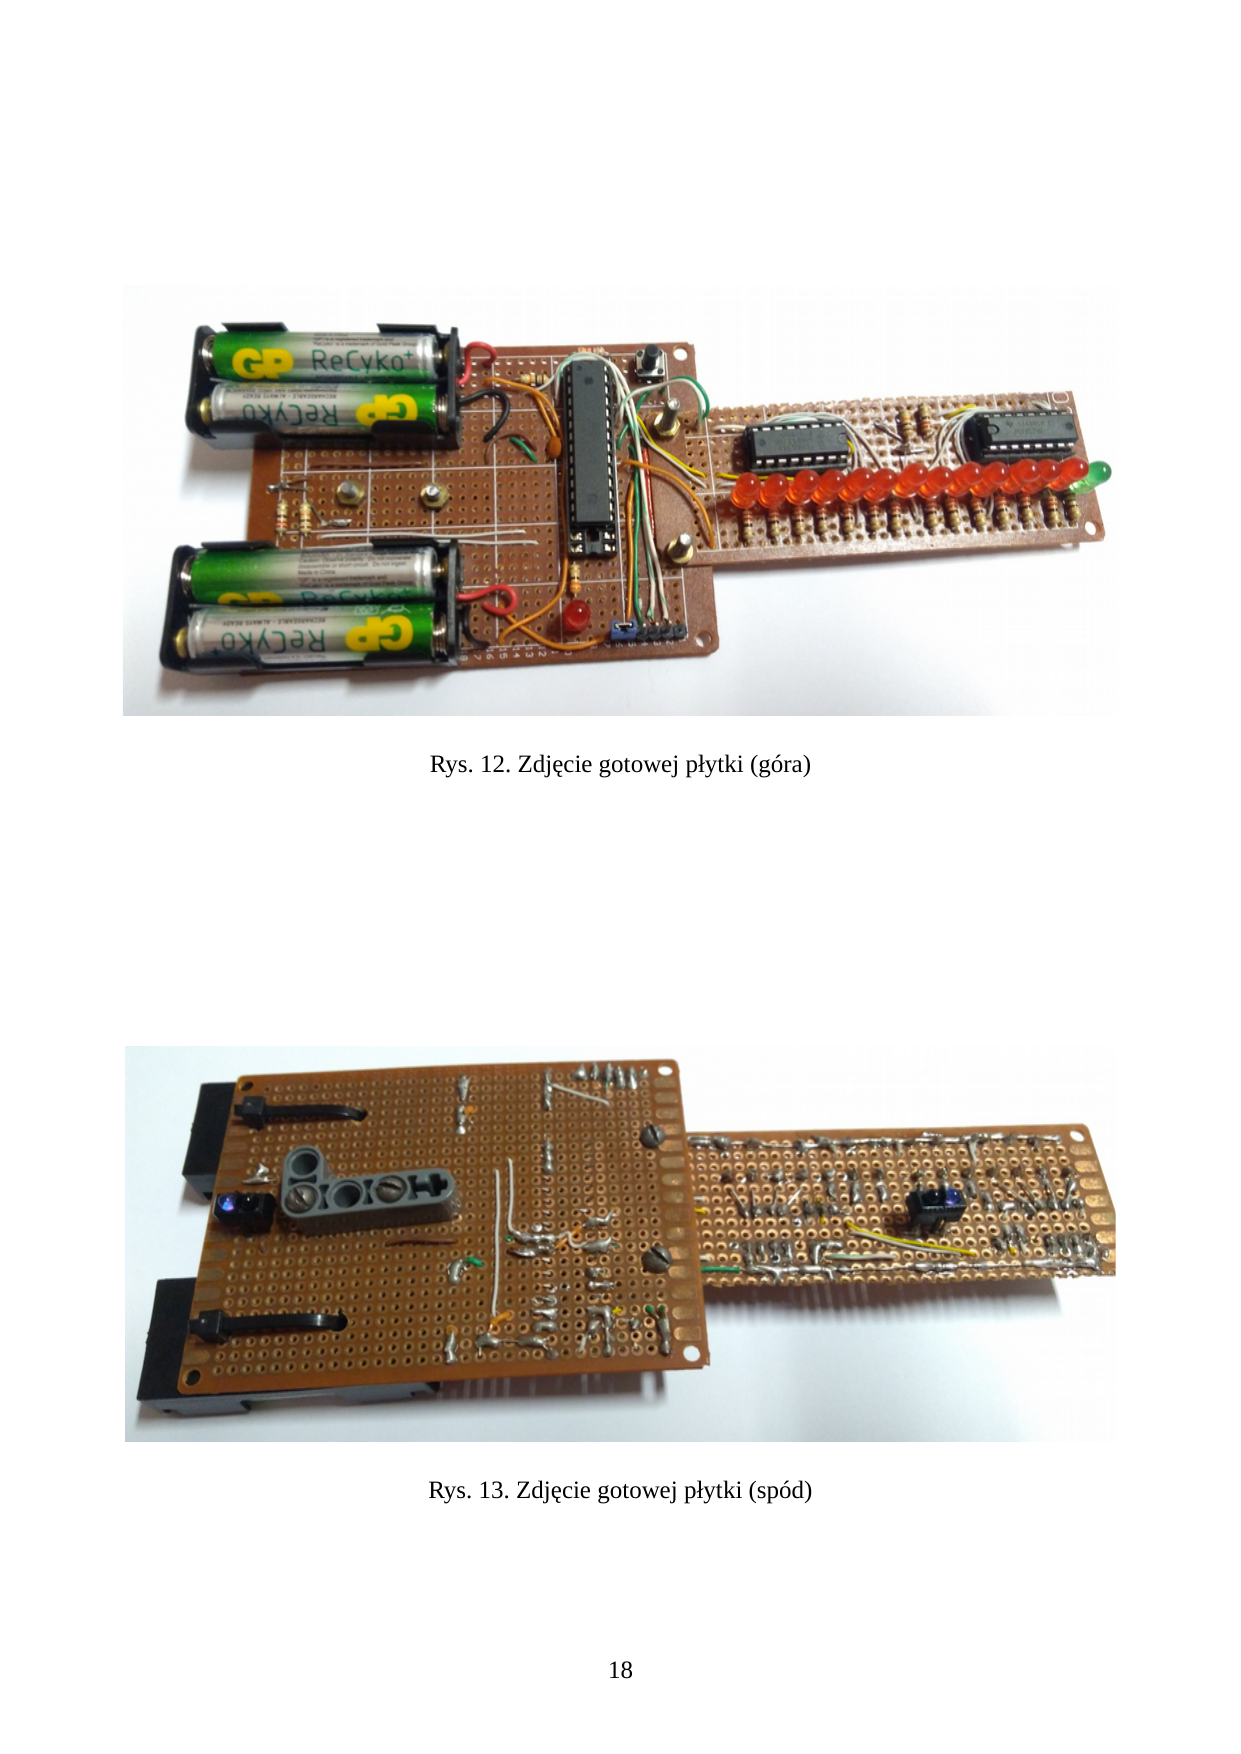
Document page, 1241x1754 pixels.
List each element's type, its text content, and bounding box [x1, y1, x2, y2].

picture [122, 285, 1118, 716]
picture [125, 1046, 1116, 1442]
text Rys. 13. Zdjęcie gotowej płytki (spód) [118, 1475, 1122, 1504]
text Rys. 12. Zdjęcie gotowej płytki (góra) [118, 749, 1122, 778]
